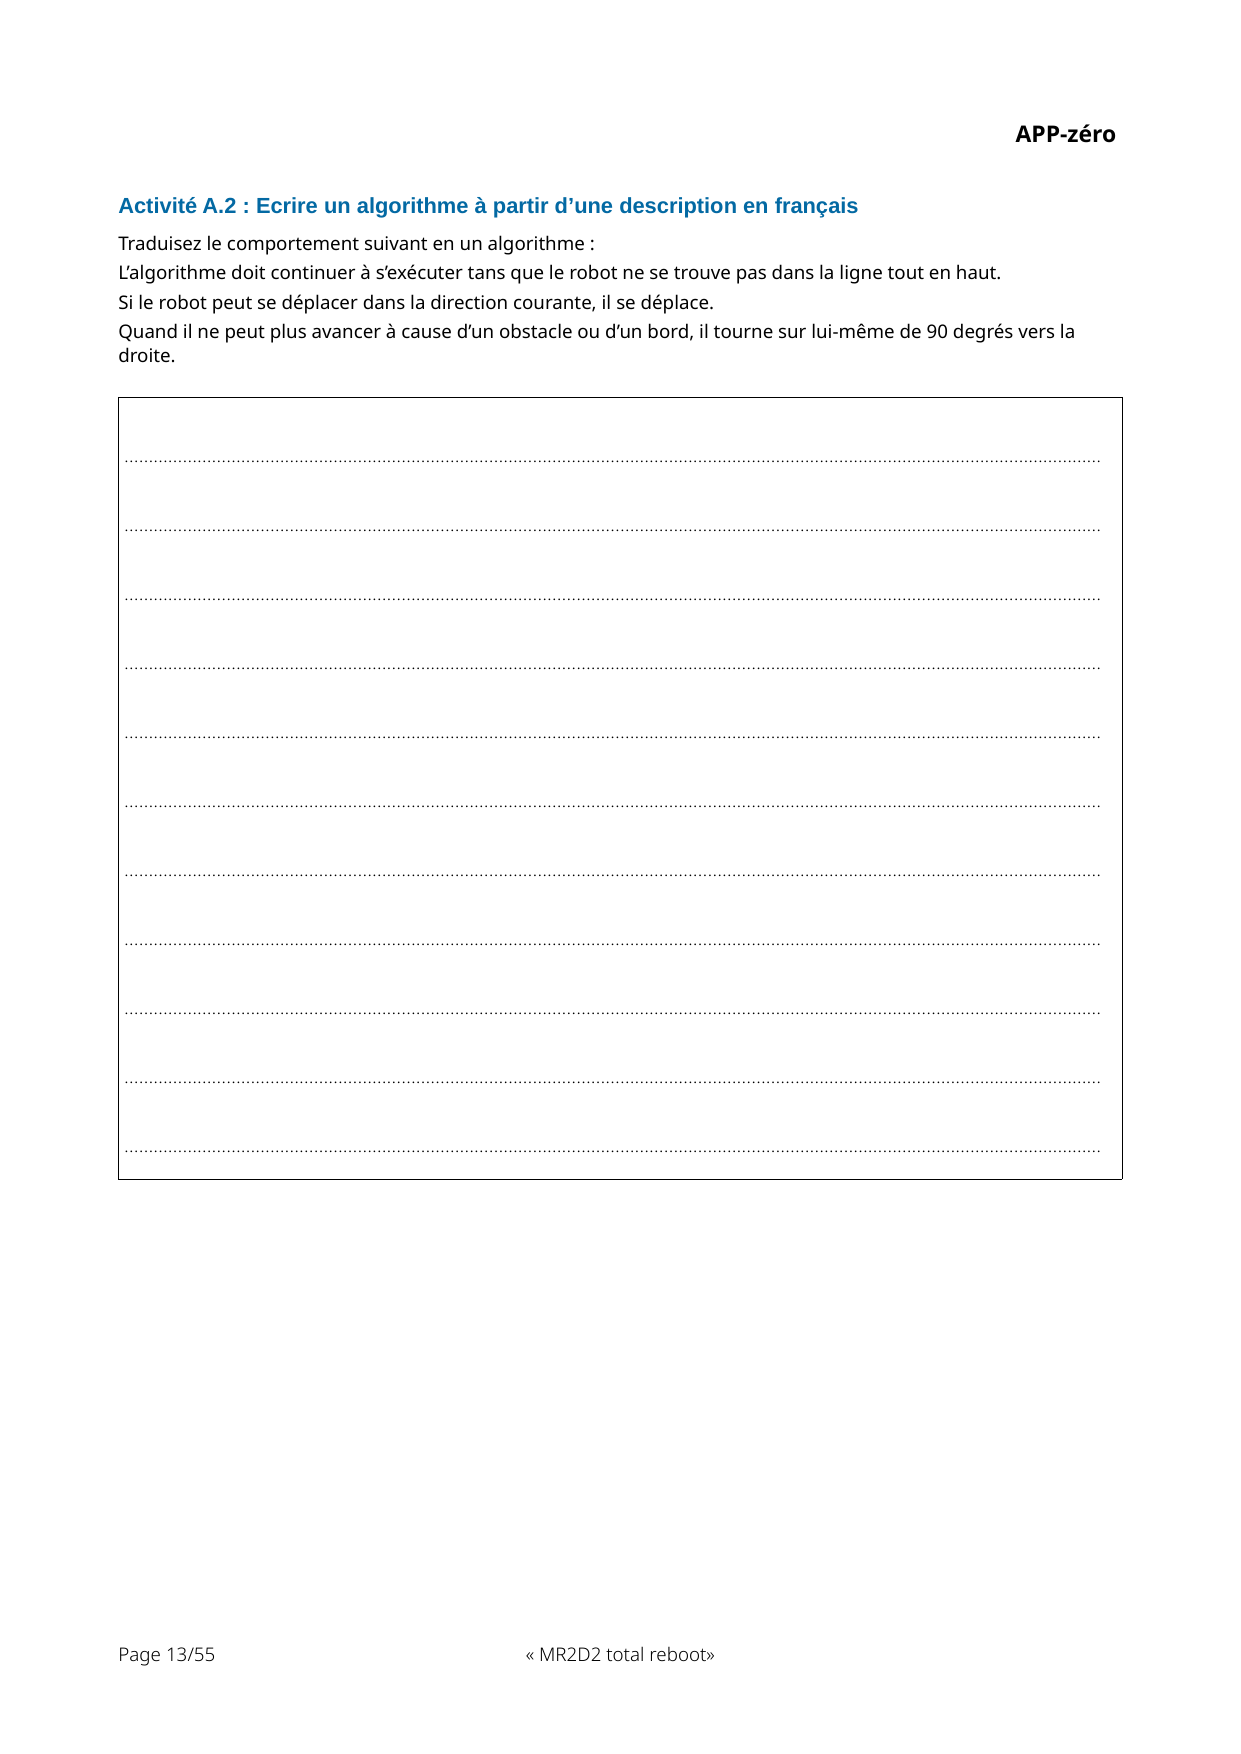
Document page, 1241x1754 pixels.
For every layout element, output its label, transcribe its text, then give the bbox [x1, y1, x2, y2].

text Traduisez le comportement suivant en un algorithme : [118, 231, 1122, 255]
text Si le robot peut se déplacer dans la direction courante, il se déplace. [118, 290, 1122, 314]
table_header ………………………………………………………………………………………………………………………………………………………………………………… ………………………………………………………………………………………………………………………………………………………………………………… ………………………………………………………………………………………………………………………………………………………………………………… ………………………………………………………………………………………………………………………………………………………………………………… ………………………………………………………………………………………………………………………………………………………………………………… ………………………………………………………………………………………………………………………………………………………………………………… ………………………………………………………………………………………………………………………………………………………………………………… ………………………………………………………………………………………………………………………………………………………………………………… ………………………………………………………………………………………………………………………………………………………………………………… ………………………………………………………………………………………………………………………………………………………………………………… ………………………………………………………………………………………………………………………………………………………………………………… [119, 398, 1122, 1179]
text L’algorithme doit continuer à s’exécuter tans que le robot ne se trouve pas dans la ligne tout en haut. [118, 261, 1122, 284]
text Quand il ne peut plus avancer à cause d’un obstacle ou d’un bord, il tourne sur lui-même de 90 degrés vers la droite. [118, 320, 1122, 367]
subtitle Activité A.2 : Ecrire un algorithme à partir d’une description en français [118, 193, 1122, 219]
